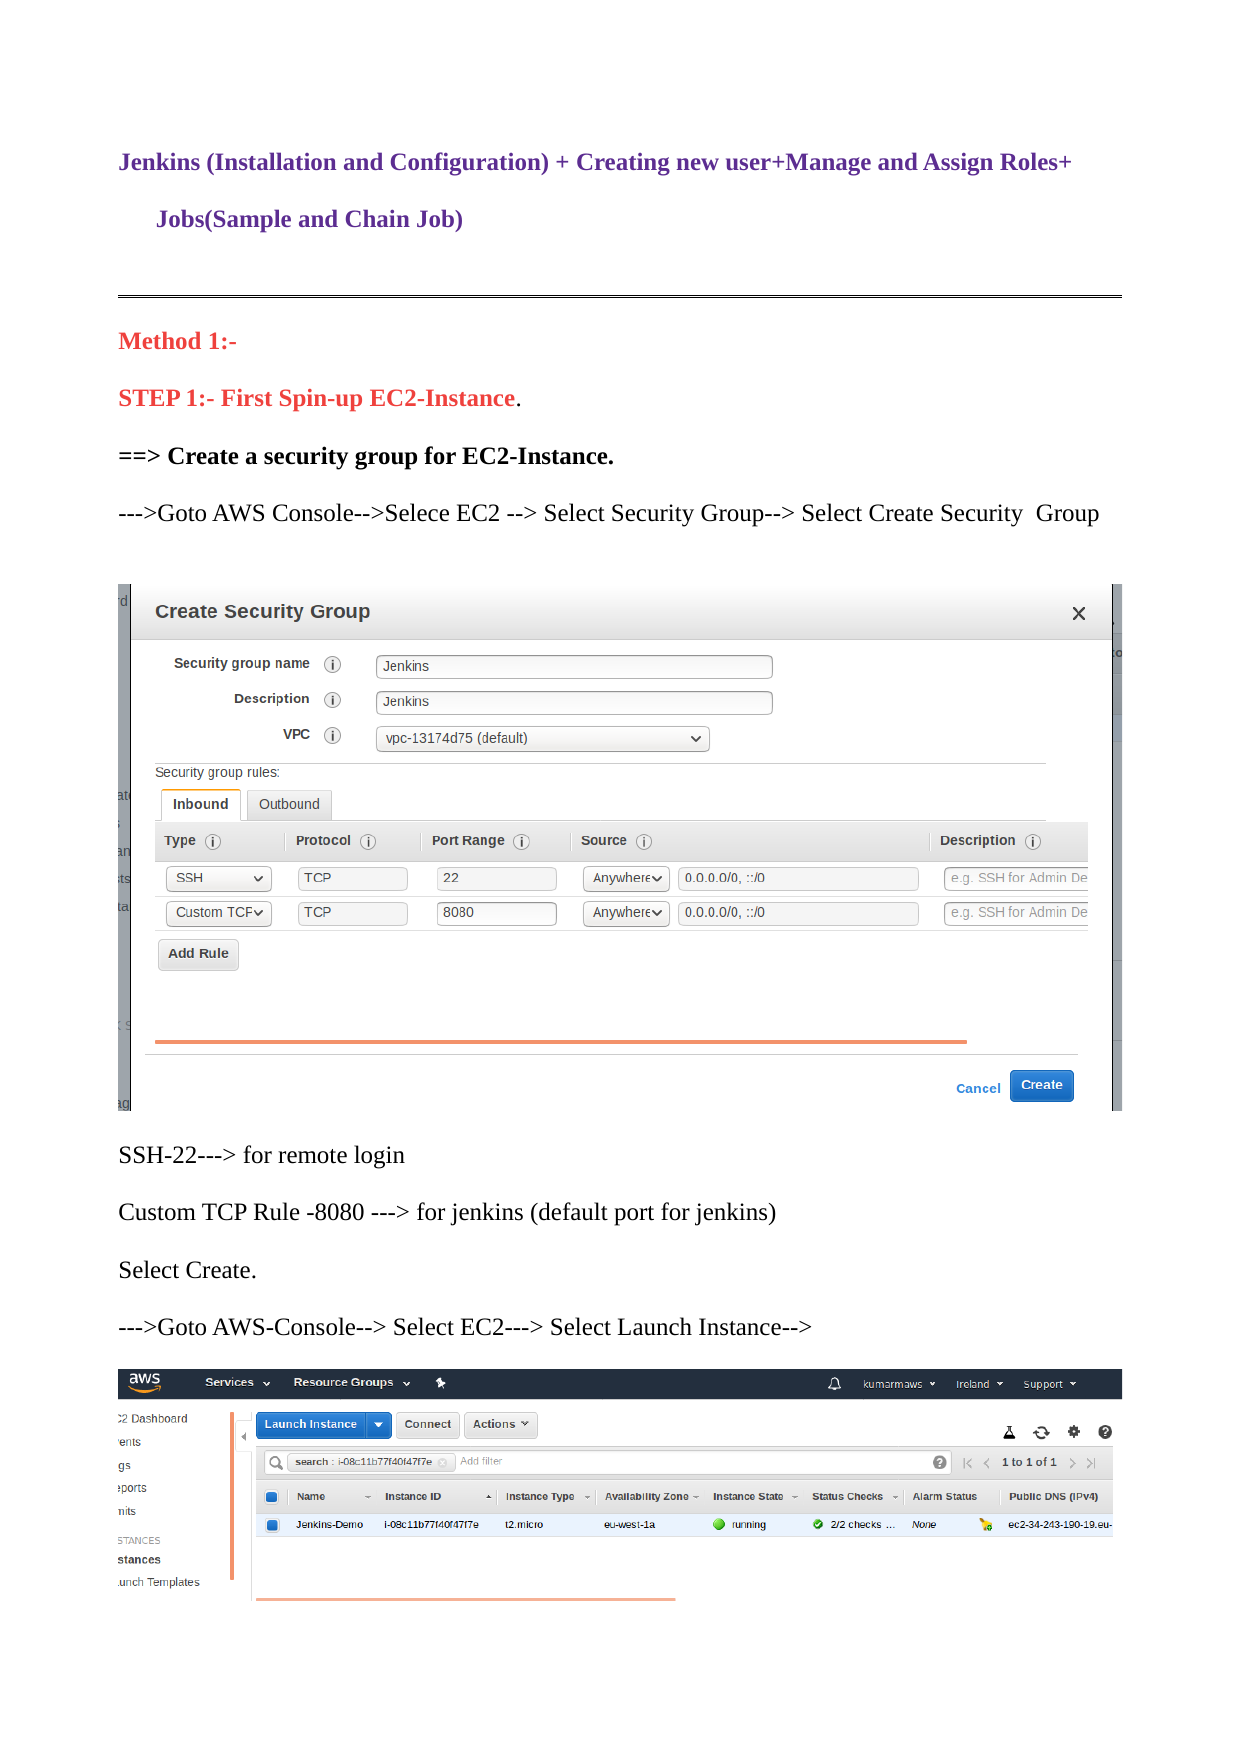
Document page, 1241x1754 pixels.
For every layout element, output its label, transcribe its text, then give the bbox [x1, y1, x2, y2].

text Select Create. [118, 1255, 1122, 1283]
text --->Goto AWS Console-->Selece EC2 --> Select Security Group--> Select Create Security Group [118, 498, 1122, 527]
text ==> Create a security group for EC2-Instance. [118, 441, 1122, 470]
text Jenkins (Installation and Configuration) + Creating new user+Manage and Assign Roles+ [118, 147, 1122, 176]
text STEP 1:- First Spin-up EC2-Instance. [118, 383, 1122, 412]
text --->Goto AWS-Console--> Select EC2---> Select Launch Instance--> [118, 1312, 1122, 1341]
text Custom TCP Rule -8080 ---> for jenkins (default port for jenkins) [118, 1197, 1122, 1226]
text SSH-22---> for remote login [118, 1140, 1122, 1168]
picture [118, 584, 1123, 1111]
text Method 1:- [118, 326, 1122, 355]
picture [118, 1369, 1123, 1601]
text Jobs(Sample and Chain Job) [118, 204, 1122, 233]
